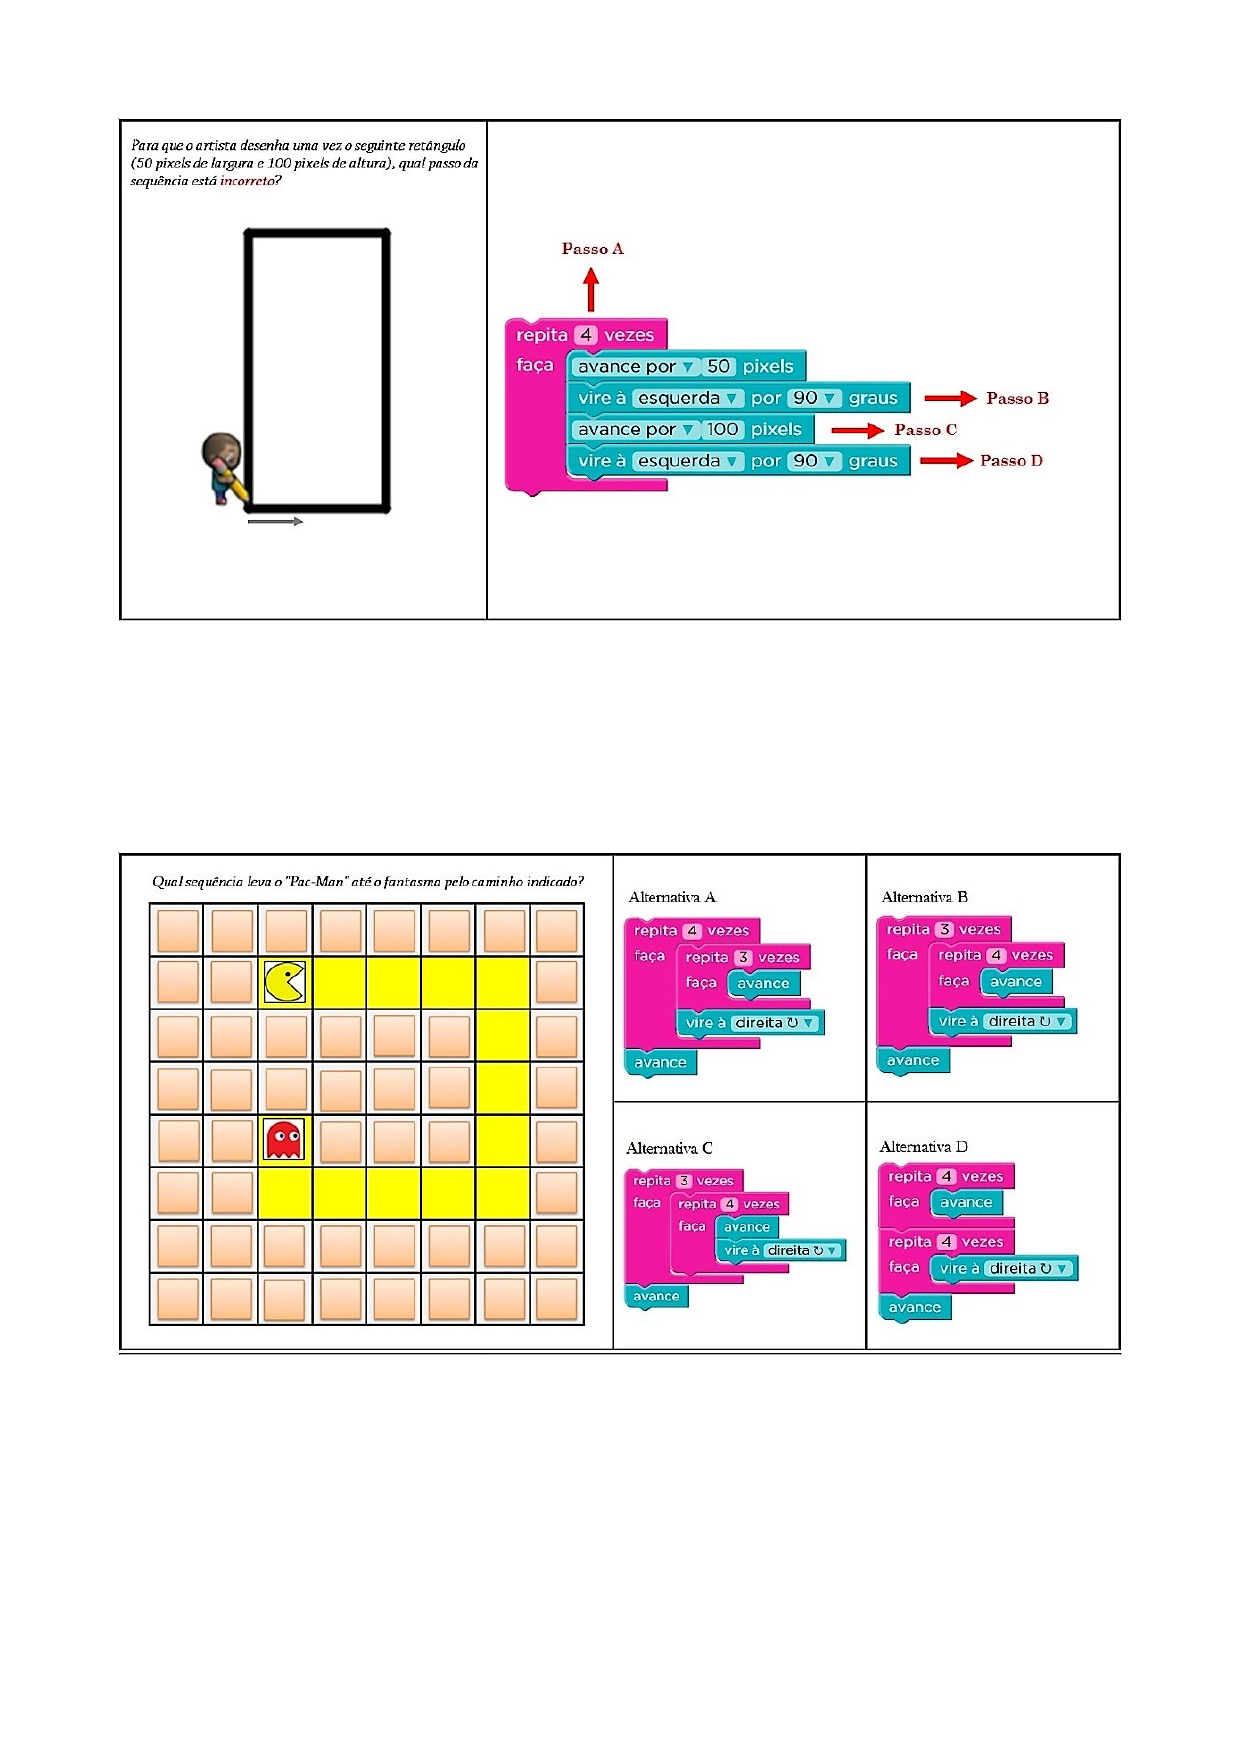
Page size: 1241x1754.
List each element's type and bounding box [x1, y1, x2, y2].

picture [118, 118, 1123, 623]
picture [118, 852, 1123, 1357]
